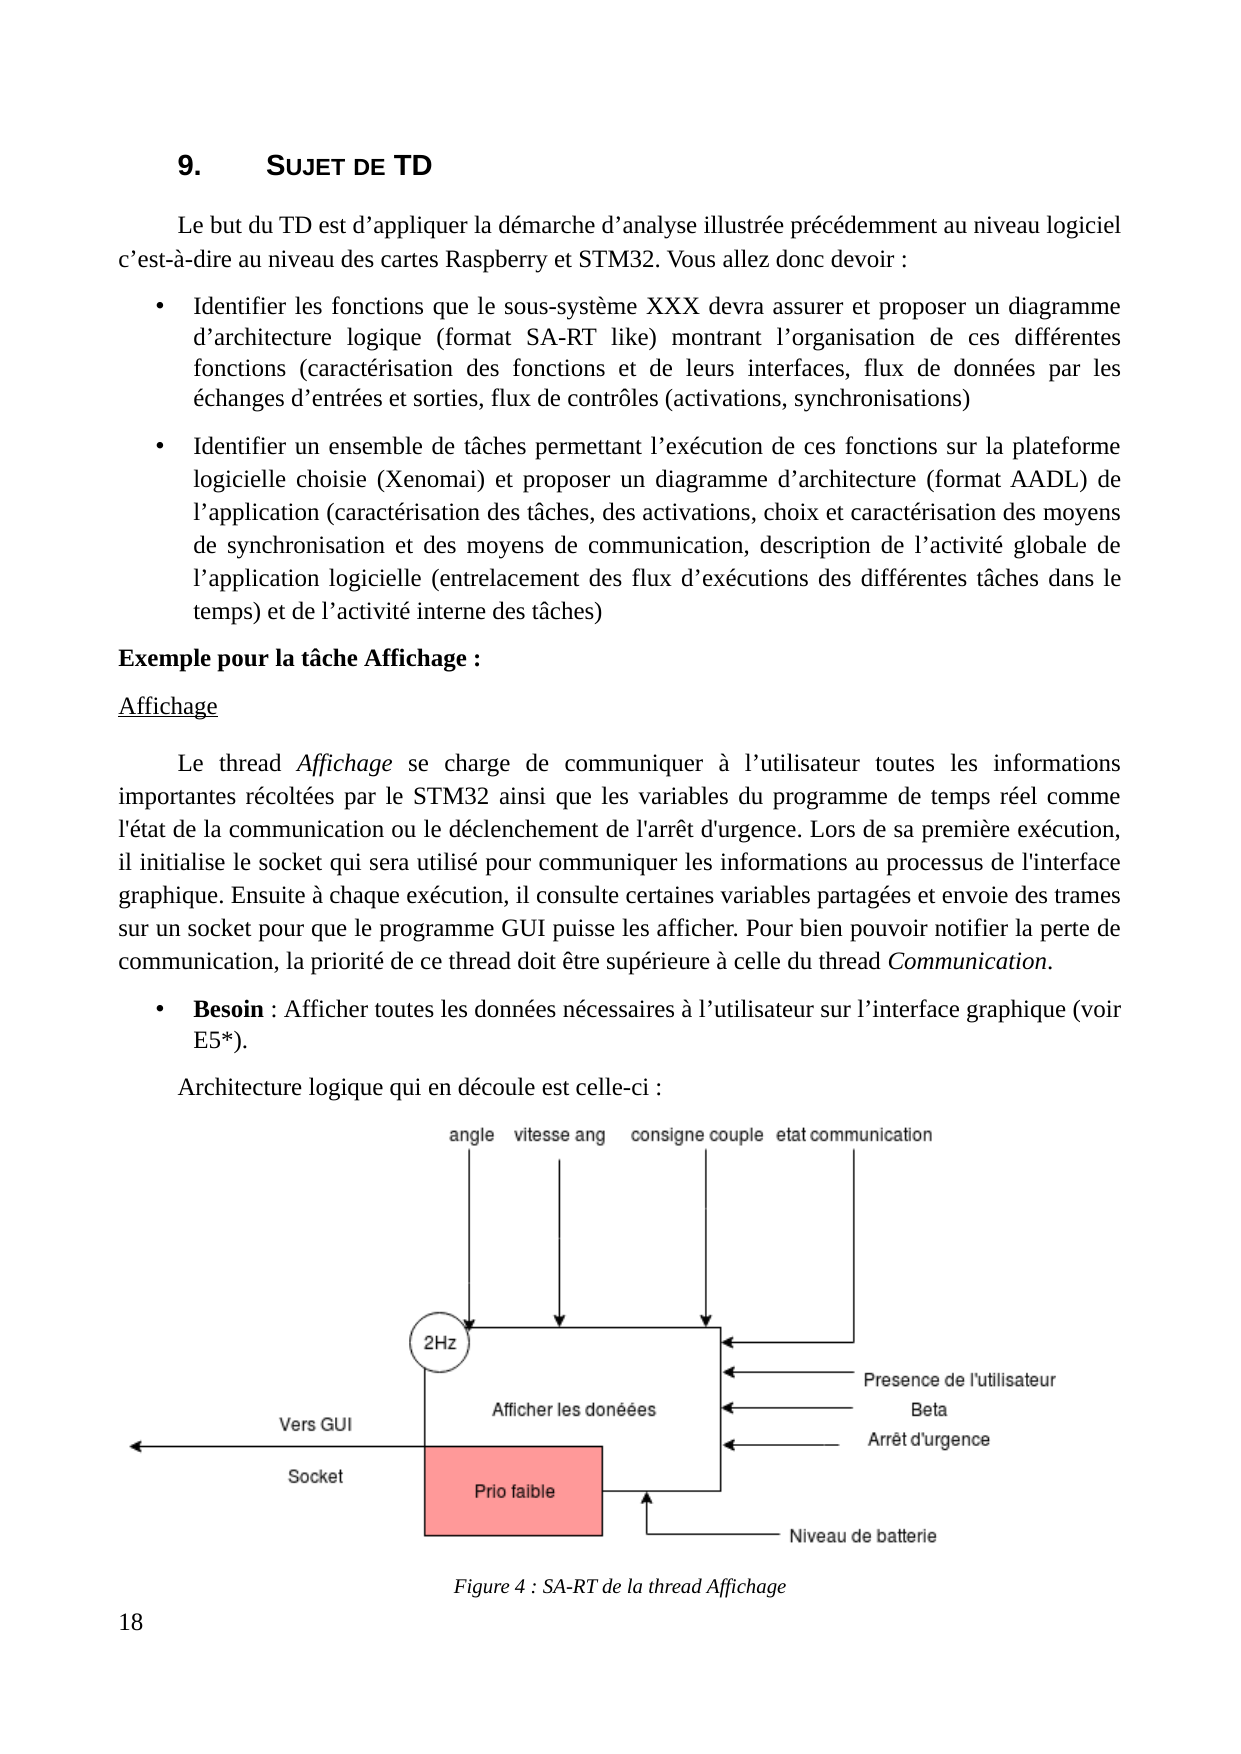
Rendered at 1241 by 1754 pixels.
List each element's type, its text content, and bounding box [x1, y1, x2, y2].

subtitle Sujet de TD [118, 148, 1122, 181]
text Affichage [118, 691, 1122, 720]
list Identifier un ensemble de tâches permettant l’exécution de ces fonctions sur la plateforme logicielle choisie (Xenomai) et proposer un diagramme d’architecture (format AADL) de l’application (caractérisation des tâches, des activations, choix et caractérisation des moyens de synchronisation et des moyens de communication, description de l’activité globale de l’application logicielle (entrelacement des flux d’exécutions des différentes tâches dans le temps) et de l’activité interne des tâches) [156, 431, 1122, 625]
list Besoin : Afficher toutes les données nécessaires à l’utilisateur sur l’interface graphique (voir E5*). [156, 994, 1122, 1053]
text Exemple pour la tâche Affichage : [118, 643, 1122, 672]
picture [118, 1119, 1059, 1556]
list Identifier les fonctions que le sous-système XXX devra assurer et proposer un diagramme d’architecture logique (format SA-RT like) montrant l’organisation de ces différentes fonctions (caractérisation des fonctions et de leurs interfaces, flux de données par les échanges d’entrées et sorties, flux de contrôles (activations, synchronisations) [156, 291, 1122, 412]
text Architecture logique qui en découle est celle-ci : [118, 1072, 1122, 1101]
text Figure 4 : SA-RT de la thread Affichage [118, 1574, 1122, 1598]
text Le thread Affichage se charge de communiquer à l’utilisateur toutes les informations importantes récoltées par le STM32 ainsi que les variables du programme de temps réel comme l'état de la communication ou le déclenchement de l'arrêt d'urgence. Lors de sa première exécution, il initialise le socket qui sera utilisé pour communiquer les informations au processus de l'interface graphique. Ensuite à chaque exécution, il consulte certaines variables partagées et envoie des trames sur un socket pour que le programme GUI puisse les afficher. Pour bien pouvoir notifier la perte de communication, la priorité de ce thread doit être supérieure à celle du thread Communication. [118, 748, 1122, 975]
text Le but du TD est d’appliquer la démarche d’analyse illustrée précédemment au niveau logiciel c’est-à-dire au niveau des cartes Raspberry et STM32. Vous allez donc devoir : [118, 211, 1122, 272]
